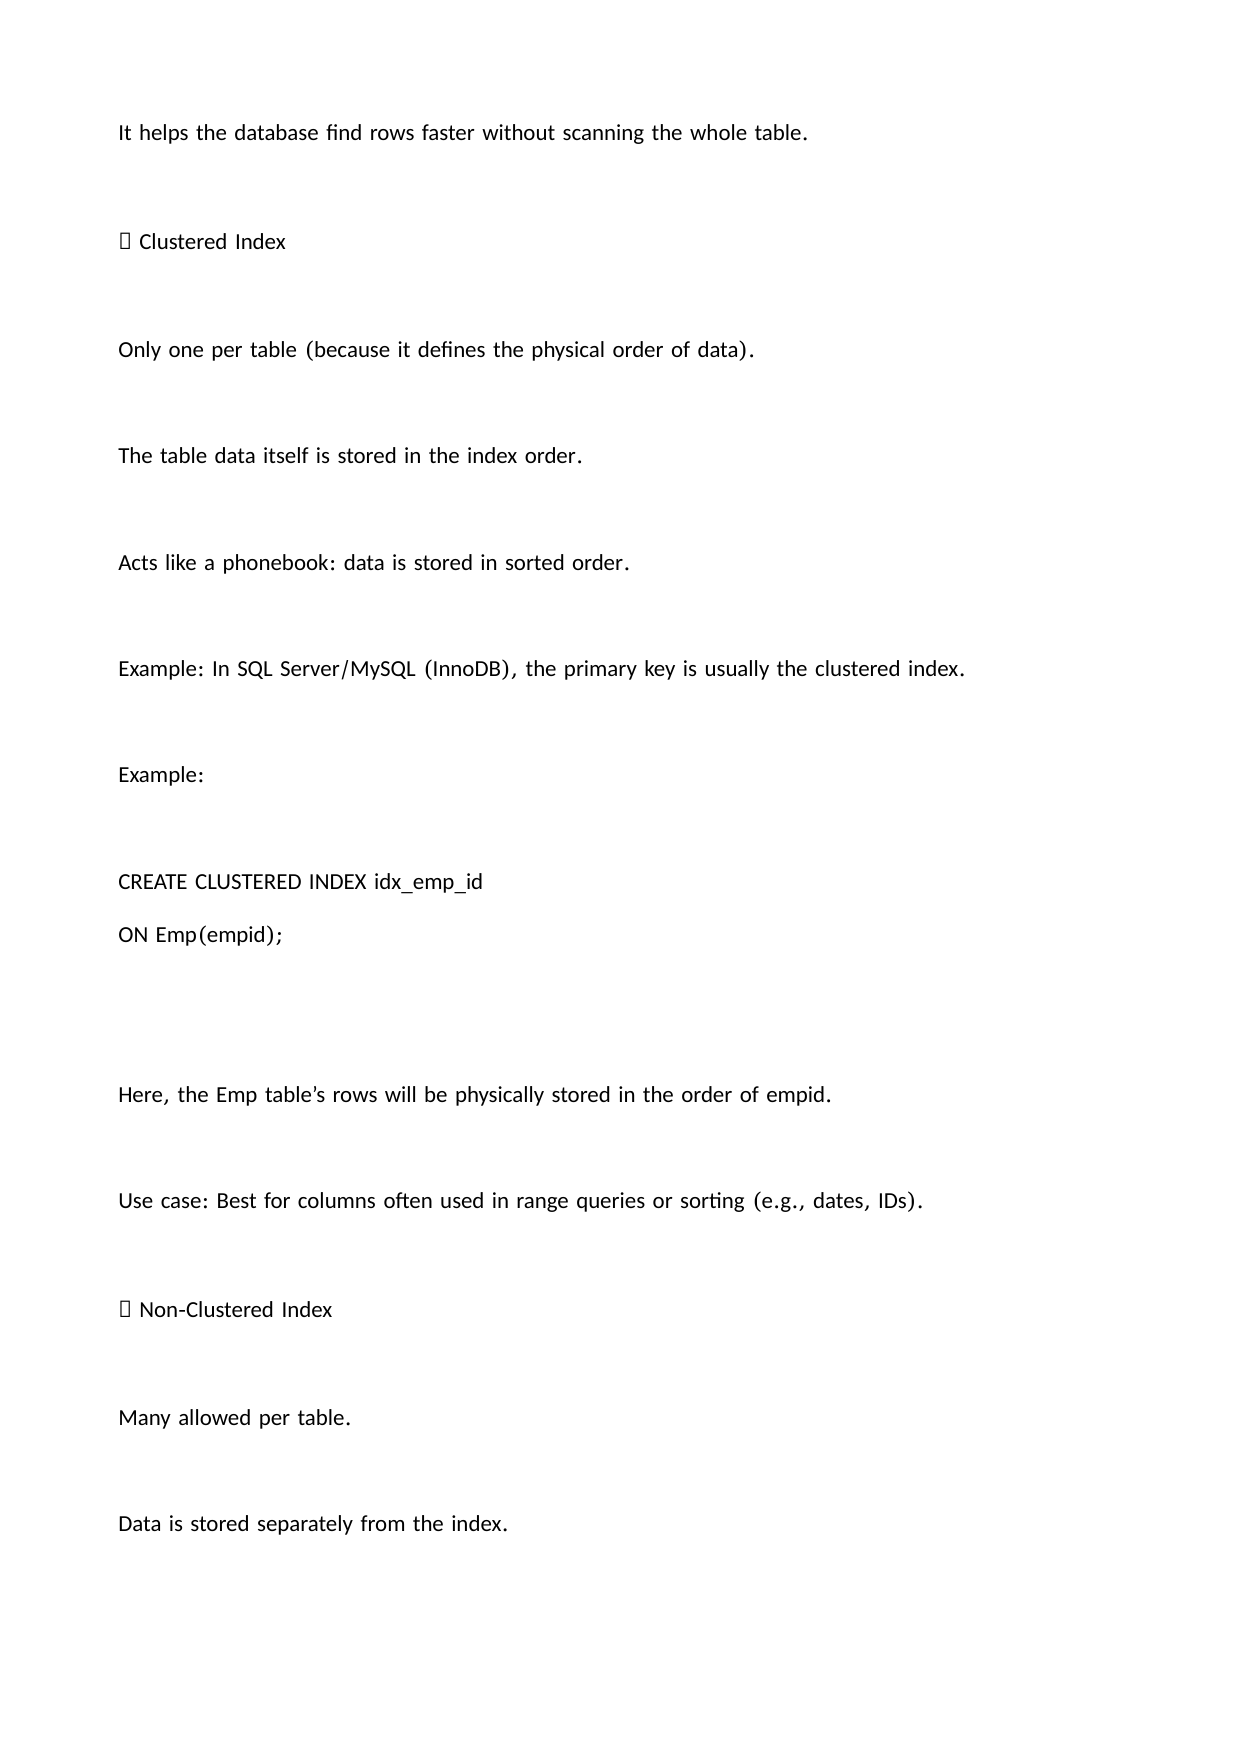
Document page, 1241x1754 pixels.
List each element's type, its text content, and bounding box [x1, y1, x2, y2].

text Acts like a phonebook: data is stored in sorted order. [118, 547, 1122, 576]
text Data is stored separately from the index. [118, 1509, 1122, 1537]
text Example: [118, 760, 1122, 789]
text 🔹 Non-Clustered Index [118, 1292, 1122, 1324]
text Here, the Emp table’s rows will be physically stored in the order of empid. [118, 1079, 1122, 1108]
text Many allowed per table. [118, 1402, 1122, 1431]
text Example: In SQL Server/MySQL (InnoDB), the primary key is usually the clustered index. [118, 654, 1122, 682]
text 🔹 Clustered Index [118, 224, 1122, 256]
text It helps the database find rows faster without scanning the whole table. [118, 118, 1122, 147]
text ON Emp(empid); [118, 920, 1122, 948]
text CREATE CLUSTERED INDEX idx_emp_id [118, 867, 1122, 895]
text Use case: Best for columns often used in range queries or sorting (e.g., dates, IDs). [118, 1186, 1122, 1214]
text Only one per table (because it defines the physical order of data). [118, 334, 1122, 363]
text The table data itself is stored in the index order. [118, 441, 1122, 469]
